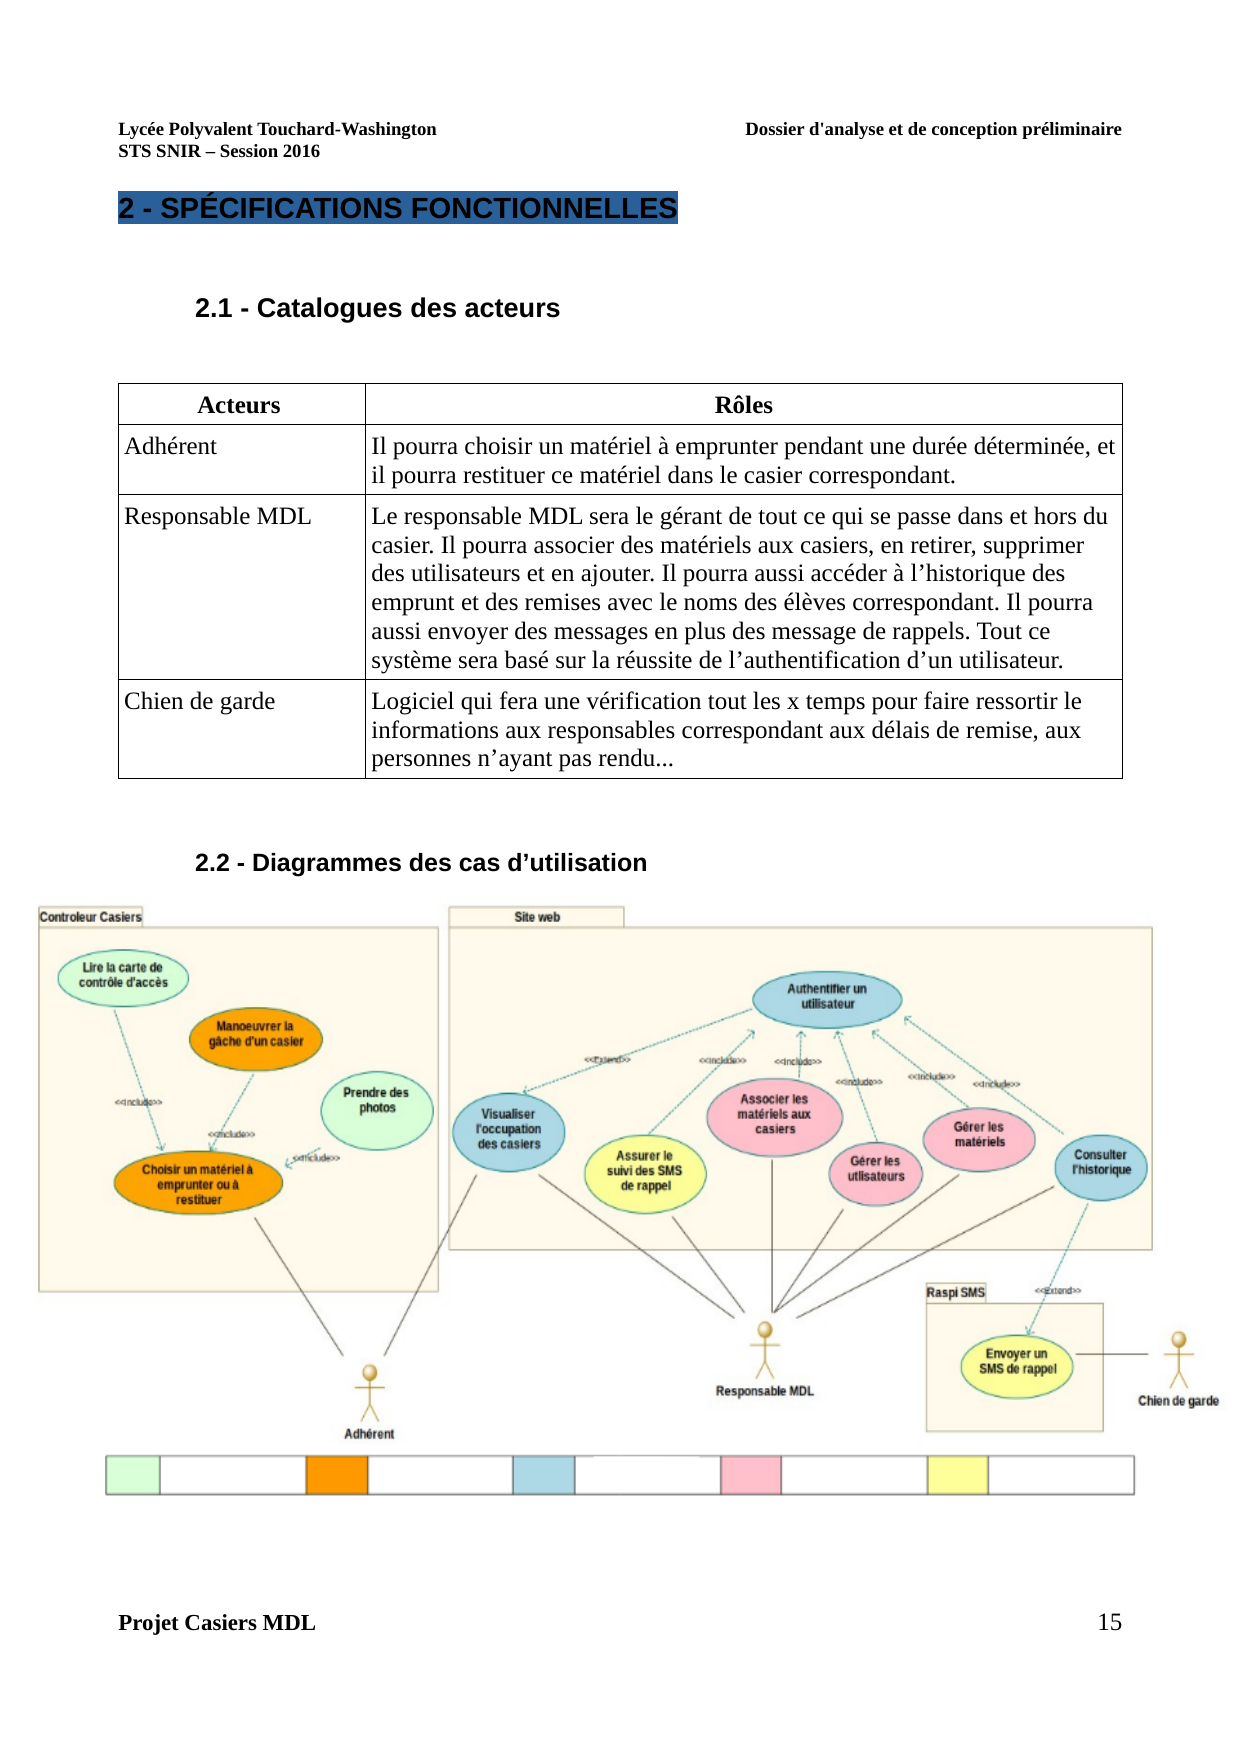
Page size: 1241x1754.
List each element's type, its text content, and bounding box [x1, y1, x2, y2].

table_cell Il pourra choisir un matériel à emprunter pendant une durée déterminée, et il pourra restituer ce matériel dans le casier correspondant. [366, 425, 1122, 494]
picture [32, 893, 1229, 1500]
table_header Acteurs [119, 384, 365, 424]
table_cell Adhérent [119, 425, 365, 494]
table_cell Responsable MDL [119, 495, 365, 679]
subtitle 2.2 - Diagrammes des cas d’utilisation [195, 847, 1122, 876]
table_cell Chien de garde [119, 680, 365, 778]
table_header Rôles [366, 384, 1122, 424]
subtitle 2 - SPÉCIFICATIONS FONCTIONNELLES [118, 191, 1122, 224]
table_cell Le responsable MDL sera le gérant de tout ce qui se passe dans et hors du casier. Il pourra associer des matériels aux casiers, en retirer, supprimer des utilisateurs et en ajouter. Il pourra aussi accéder à l’historique des emprunt et des remises avec le noms des élèves correspondant. Il pourra aussi envoyer des messages en plus des message de rappels. Tout ce système sera basé sur la réussite de l’authentification d’un utilisateur. [366, 495, 1122, 679]
table_cell Logiciel qui fera une vérification tout les x temps pour faire ressortir le informations aux responsables correspondant aux délais de remise, aux personnes n’ayant pas rendu... [366, 680, 1122, 778]
subtitle 2.1 - Catalogues des acteurs [195, 292, 1122, 323]
